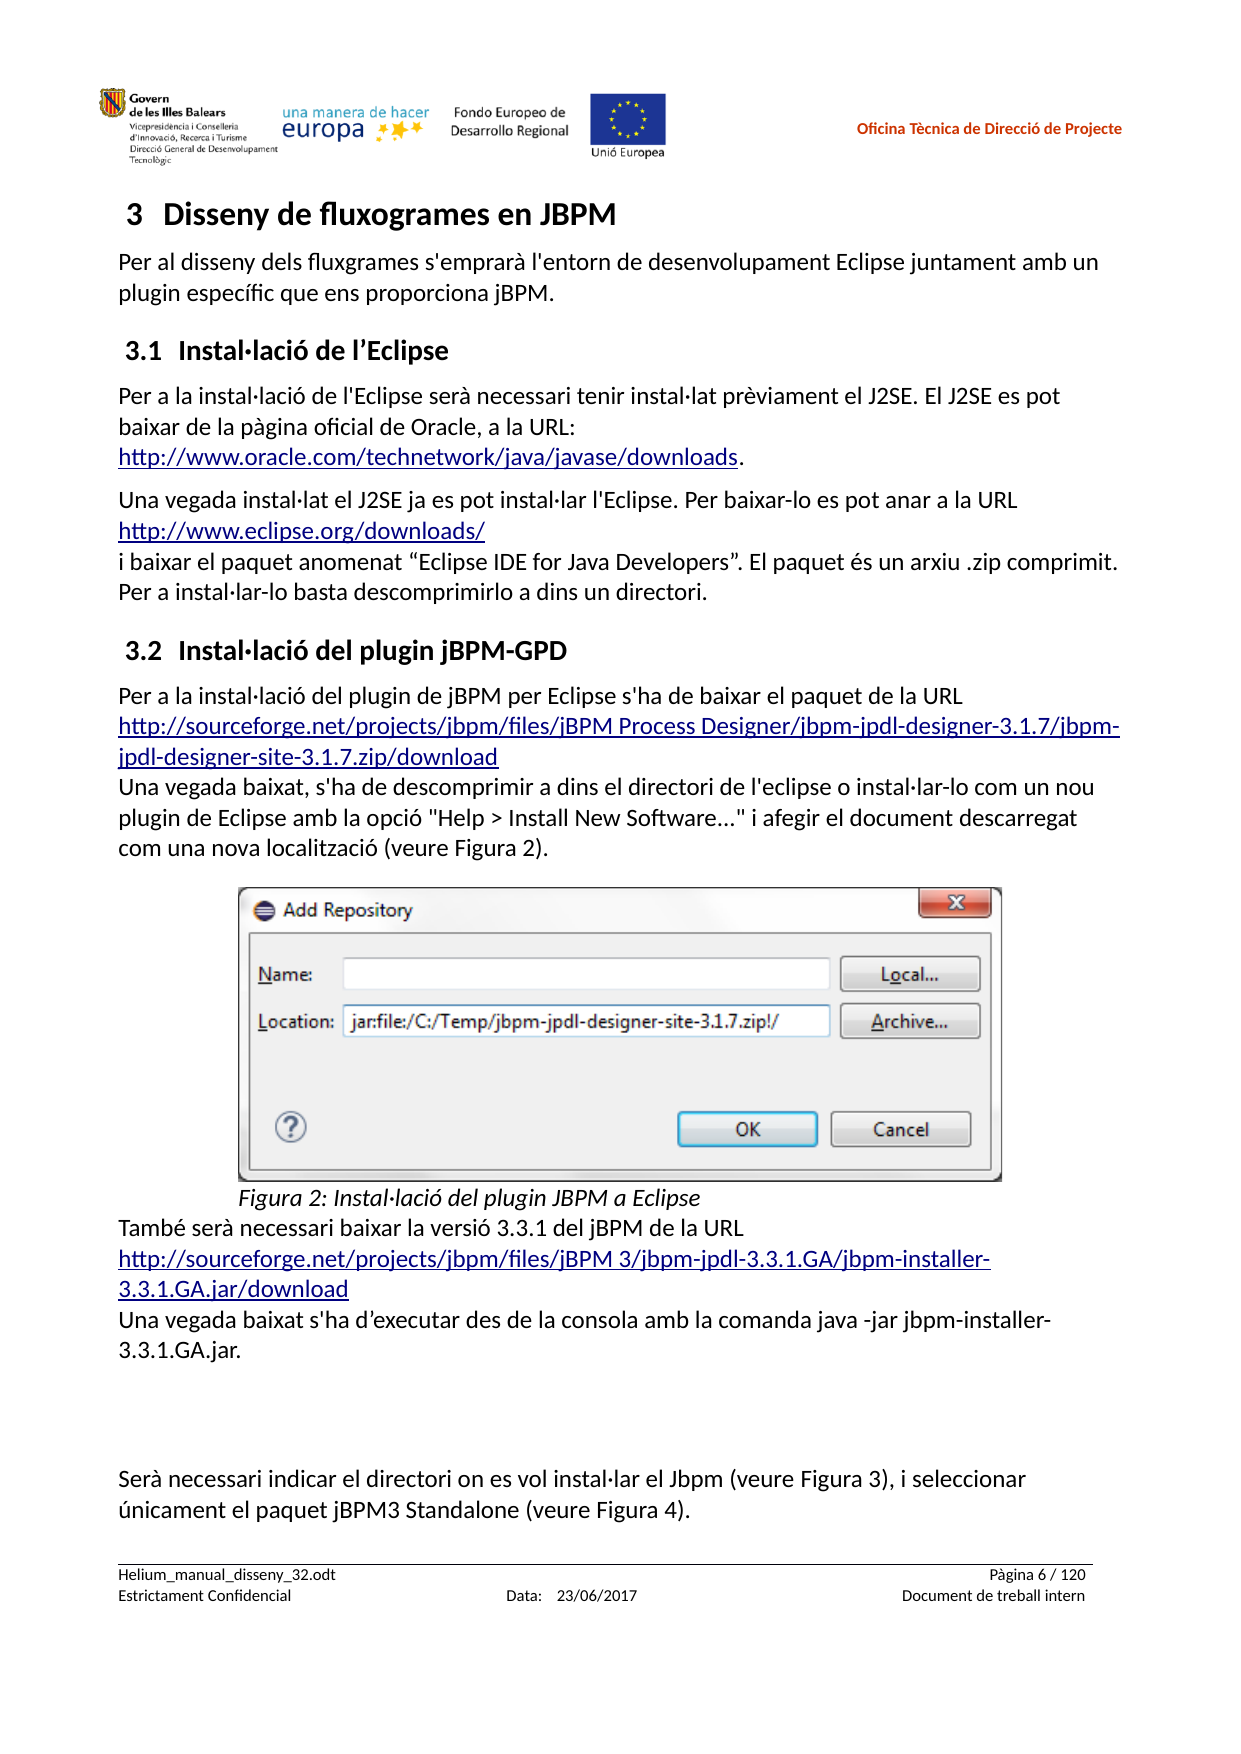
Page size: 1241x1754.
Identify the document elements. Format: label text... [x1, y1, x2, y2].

text Per a la instal·lació del plugin de jBPM per Eclipse s'ha de baixar el paquet de la URL http://sourceforge.net/projects/jbpm/files/jBPM Process Designer/jbpm-jpdl-designer-3.1.7/jbpm-jpdl-designer-site-3.1.7.zip/download Una vegada baixat, s'ha de descomprimir a dins el directori de l'eclipse o instal·lar-lo com un nou plugin de Eclipse amb la opció "Help > Install New Software..." i afegir el document descarregat com una nova localització (veure Figura 2). [118, 680, 1122, 863]
picture [99, 87, 668, 166]
text Per a la instal·lació de l'Eclipse serà necessari tenir instal·lat prèviament el J2SE. El J2SE es pot baixar de la pàgina oficial de Oracle, a la URL: [118, 381, 1122, 442]
subtitle Instal·lació de l’Eclipse [118, 332, 1122, 368]
subtitle Disseny de fluxogrames en JBPM [118, 193, 1122, 234]
picture [238, 887, 1003, 1182]
text http://www.oracle.com/technetwork/java/javase/downloads. [118, 442, 1122, 472]
text També serà necessari baixar la versió 3.3.1 del jBPM de la URL http://sourceforge.net/projects/jbpm/files/jBPM 3/jbpm-jpdl-3.3.1.GA/jbpm-installer-3.3.1.GA.jar/download Una vegada baixat s'ha d’executar des de la consola amb la comanda java -jar jbpm-installer-3.3.1.GA.jar. [118, 875, 1122, 1365]
subtitle Instal·lació del plugin jBPM-GPD [118, 632, 1122, 667]
text Serà necessari indicar el directori on es vol instal·lar el Jbpm (veure Figura 3), i seleccionar únicament el paquet jBPM3 Standalone (veure Figura 4). [118, 1463, 1122, 1524]
text Per al disseny dels fluxgrames s'emprarà l'entorn de desenvolupament Eclipse juntament amb un plugin específic que ens proporciona jBPM. [118, 246, 1122, 307]
text Figura 2: Instal·lació del plugin JBPM a Eclipse [238, 1182, 1002, 1212]
text Una vegada instal·lat el J2SE ja es pot instal·lar l'Eclipse. Per baixar-lo es pot anar a la URL http://www.eclipse.org/downloads/ i baixar el paquet anomenat “Eclipse IDE for Java Developers”. El paquet és un arxiu .zip comprimit. Per a instal·lar-lo basta descomprimirlo a dins un directori. [118, 484, 1122, 607]
